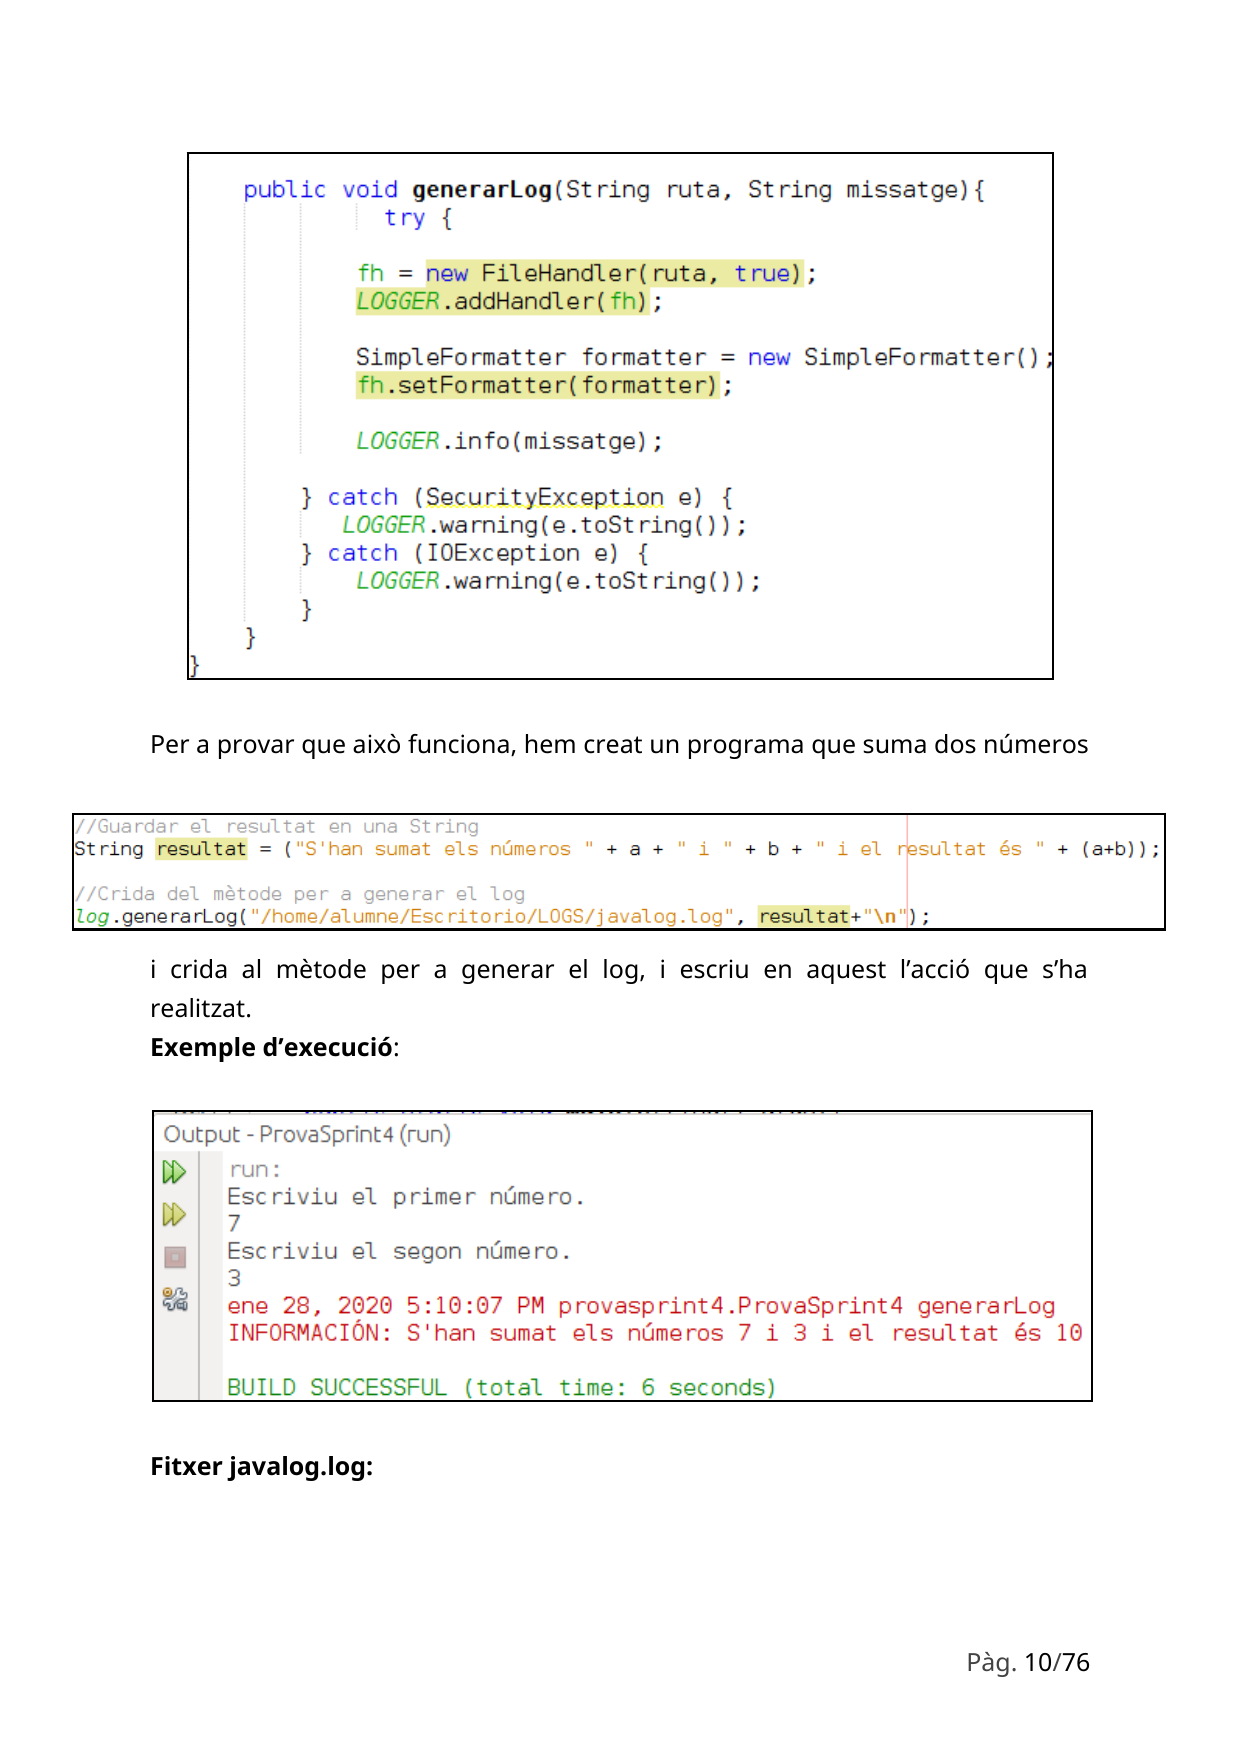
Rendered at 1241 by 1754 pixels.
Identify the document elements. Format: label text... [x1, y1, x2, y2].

picture [74, 815, 1164, 928]
text Per a provar que això funciona, hem creat un programa que suma dos números [72, 727, 1165, 813]
picture [189, 154, 1052, 678]
text Fitxer javalog.log: [150, 1448, 1090, 1482]
picture [154, 1112, 1091, 1400]
text i crida al mètode per a generar el log, i escriu en aquest l’acció que s’ha realitzat. [150, 931, 1090, 1024]
text Exemple d’execució: [150, 1030, 1090, 1064]
